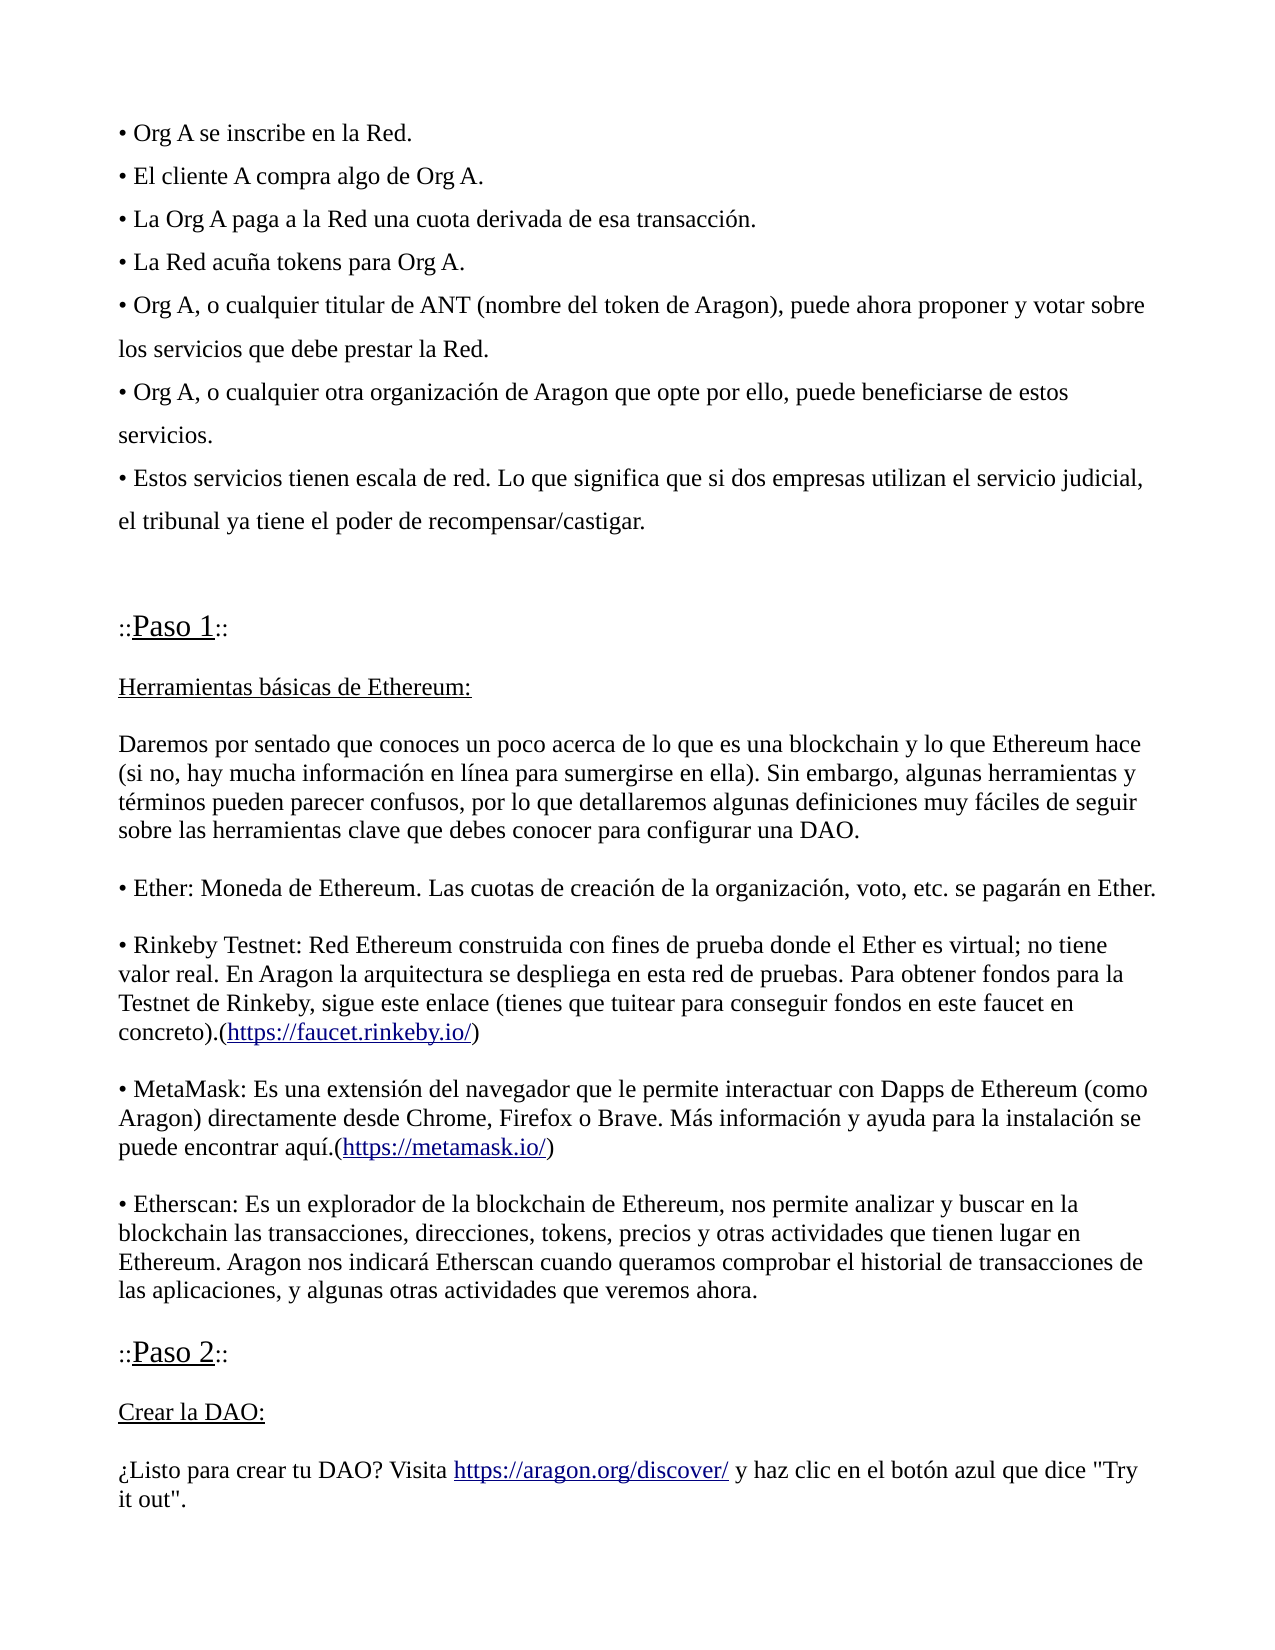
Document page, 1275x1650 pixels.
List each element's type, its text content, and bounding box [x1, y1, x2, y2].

text • Org A, o cualquier titular de ANT (nombre del token de Aragon), puede ahora proponer y votar sobre los servicios que debe prestar la Red. [118, 291, 1157, 362]
text Crear la DAO: [118, 1397, 1157, 1426]
text ::Paso 2:: [118, 1333, 1157, 1369]
text ::Paso 1:: [118, 607, 1157, 643]
text • El cliente A compra algo de Org A. [118, 161, 1157, 190]
text • Ether: Moneda de Ethereum. Las cuotas de creación de la organización, voto, etc. se pagarán en Ether. [118, 873, 1157, 902]
text Herramientas básicas de Ethereum: [118, 672, 1157, 700]
text • Etherscan: Es un explorador de la blockchain de Ethereum, nos permite analizar y buscar en la blockchain las transacciones, direcciones, tokens, precios y otras actividades que tienen lugar en Ethereum. Aragon nos indicará Etherscan cuando queramos comprobar el historial de transacciones de las aplicaciones, y algunas otras actividades que veremos ahora. [118, 1189, 1157, 1304]
text • Org A, o cualquier otra organización de Aragon que opte por ello, puede beneficiarse de estos servicios. [118, 377, 1157, 449]
text • La Red acuña tokens para Org A. [118, 247, 1157, 276]
text • Org A se inscribe en la Red. [118, 118, 1157, 147]
text • Estos servicios tienen escala de red. Lo que significa que si dos empresas utilizan el servicio judicial, el tribunal ya tiene el poder de recompensar/castigar. [118, 463, 1157, 535]
text • Rinkeby Testnet: Red Ethereum construida con fines de prueba donde el Ether es virtual; no tiene valor real. En Aragon la arquitectura se despliega en esta red de pruebas. Para obtener fondos para la Testnet de Rinkeby, sigue este enlace (tienes que tuitear para conseguir fondos en este faucet en concreto).(https://faucet.rinkeby.io/) [118, 930, 1157, 1045]
text • MetaMask: Es una extensión del navegador que le permite interactuar con Dapps de Ethereum (como Aragon) directamente desde Chrome, Firefox o Brave. Más información y ayuda para la instalación se puede encontrar aquí.(https://metamask.io/) [118, 1074, 1157, 1160]
text • La Org A paga a la Red una cuota derivada de esa transacción. [118, 204, 1157, 233]
text Daremos por sentado que conoces un poco acerca de lo que es una blockchain y lo que Ethereum hace (si no, hay mucha información en línea para sumergirse en ella). Sin embargo, algunas herramientas y términos pueden parecer confusos, por lo que detallaremos algunas definiciones muy fáciles de seguir sobre las herramientas clave que debes conocer para configurar una DAO. [118, 729, 1157, 844]
text ¿Listo para crear tu DAO? Visita https://aragon.org/discover/ y haz clic en el botón azul que dice "Try it out". [118, 1455, 1157, 1512]
